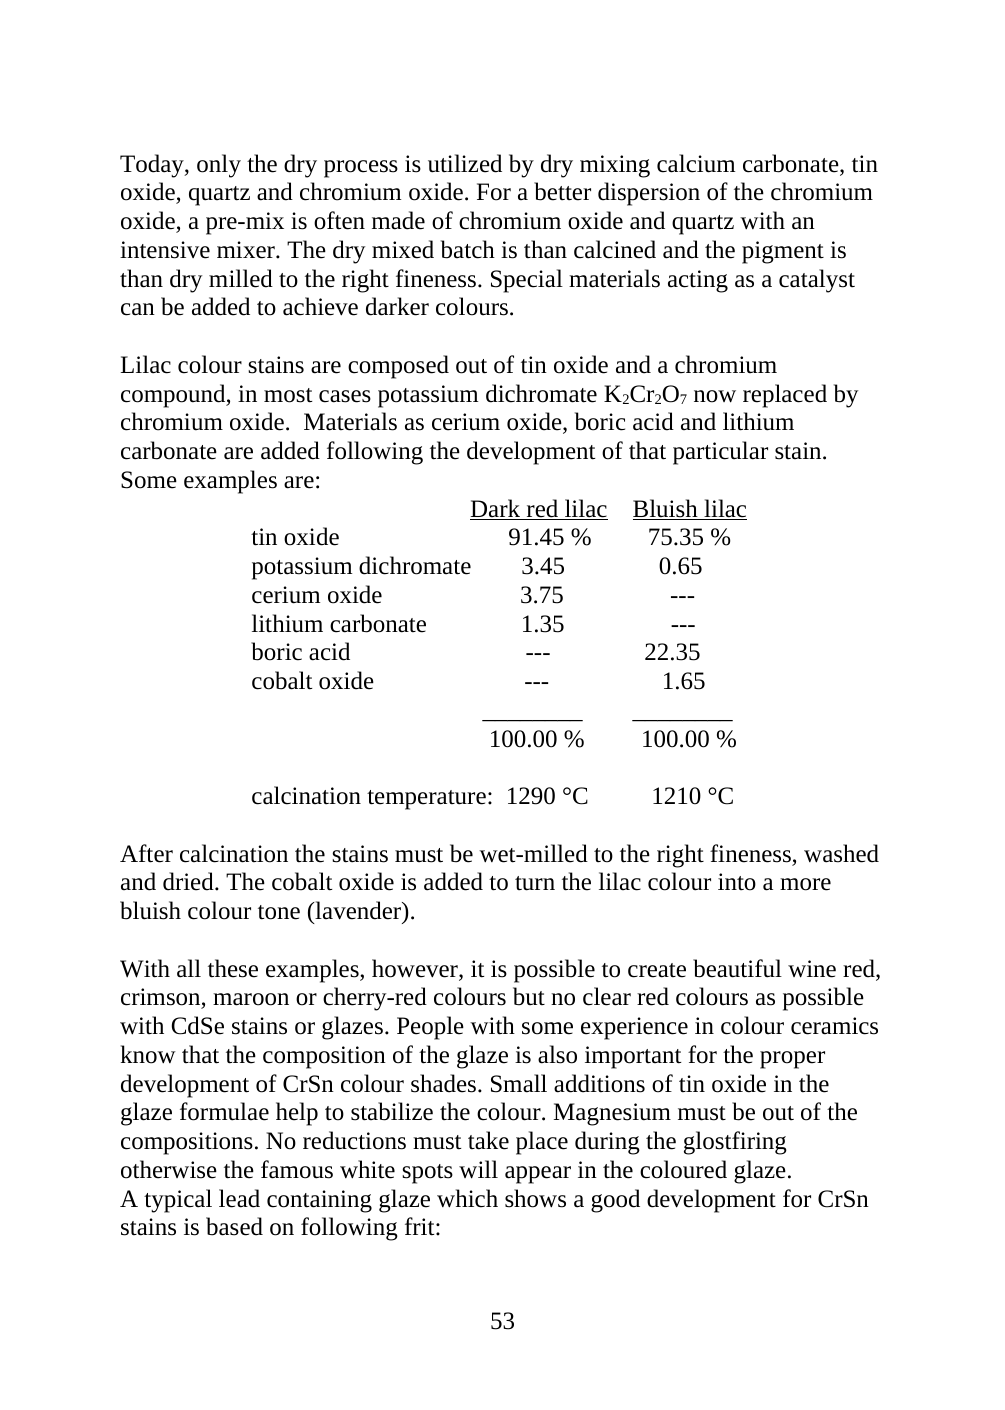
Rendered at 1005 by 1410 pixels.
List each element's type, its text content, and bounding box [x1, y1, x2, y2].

text lithium carbonate 1.35 --- [176, 609, 885, 637]
text cobalt oxide --- 1.65 [176, 666, 885, 695]
text boric acid --- 22.35 [176, 637, 885, 666]
text Lilac colour stains are composed out of tin oxide and a chromium compound, in most cases potassium dichromate K2Cr2O7 now replaced by chromium oxide. Materials as cerium oxide, boric acid and lithium carbonate are added following the development of that particular stain. Some examples are: [120, 350, 885, 494]
text A typical lead containing glaze which shows a good development for CrSn stains is based on following frit: [120, 1184, 885, 1241]
text Dark red lilac Bluish lilac [176, 494, 885, 522]
text calcination temperature: 1290 °C 1210 °C [176, 781, 885, 810]
text cerium oxide 3.75 --- [176, 580, 885, 609]
text potassium dichromate 3.45 0.65 [176, 551, 885, 580]
text With all these examples, however, it is possible to create beautiful wine red, crimson, maroon or cherry-red colours but no clear red colours as possible with CdSe stains or glazes. People with some experience in colour ceramics know that the composition of the glaze is also important for the proper development of CrSn colour shades. Small additions of tin oxide in the glaze formulae help to stabilize the colour. Magnesium must be out of the compositions. No reductions must take place during the glostfiring otherwise the famous white spots will appear in the coloured glaze. [120, 954, 885, 1184]
text 100.00 % 100.00 % [176, 724, 885, 752]
text Today, only the dry process is utilized by dry mixing calcium carbonate, tin oxide, quartz and chromium oxide. For a better dispersion of the chromium oxide, a pre-mix is often made of chromium oxide and quartz with an intensive mixer. The dry mixed batch is than calcined and the pigment is than dry milled to the right fineness. Special materials acting as a catalyst can be added to achieve darker colours. [120, 149, 885, 321]
text tin oxide 91.45 % 75.35 % [176, 522, 885, 551]
text After calcination the stains must be wet-milled to the right fineness, washed and dried. The cobalt oxide is added to turn the lilac colour into a more bluish colour tone (lavender). [120, 839, 885, 925]
text ________ ________ [176, 695, 885, 724]
